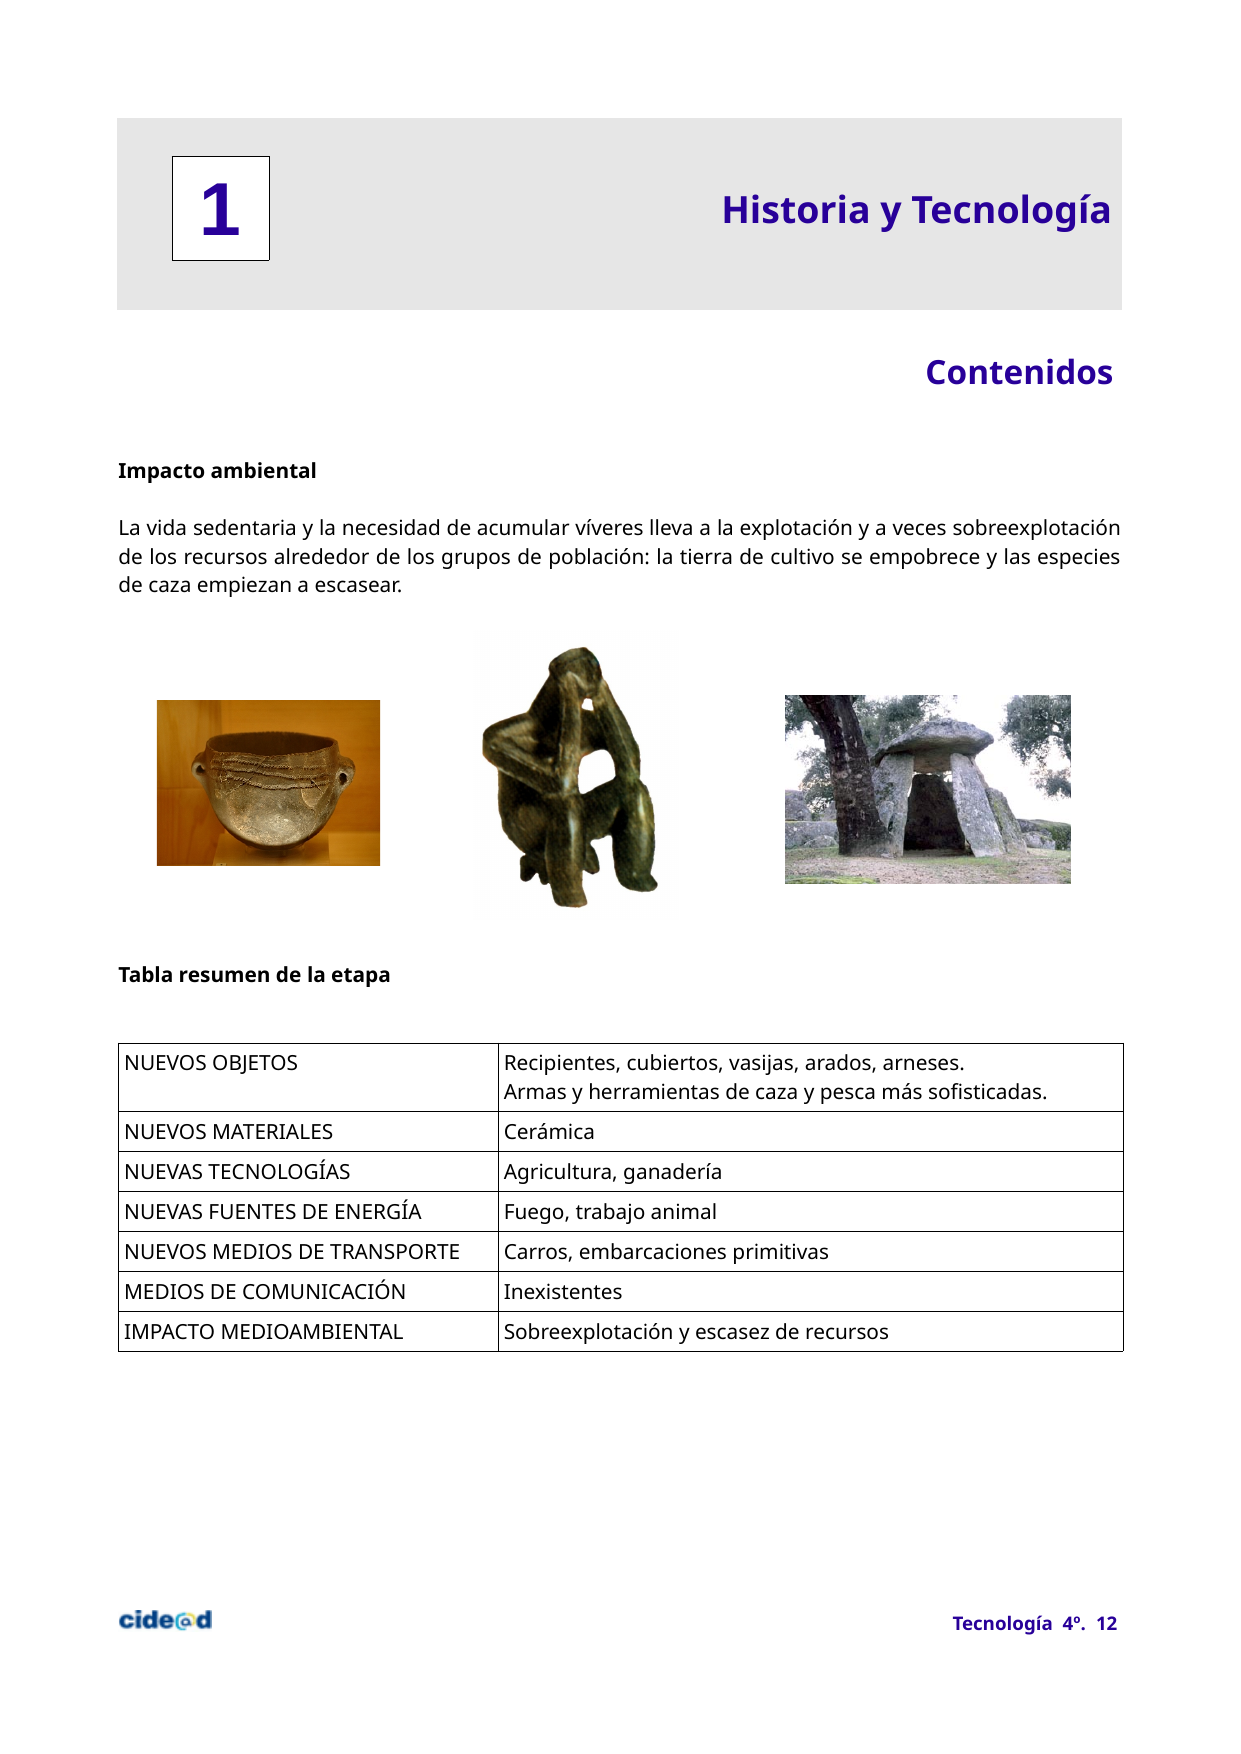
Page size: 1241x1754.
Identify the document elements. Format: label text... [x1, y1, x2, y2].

table_cell Cerámica [499, 1112, 1123, 1151]
picture [473, 630, 679, 920]
table_cell IMPACTO MEDIOAMBIENTAL [119, 1312, 498, 1351]
text Contenidos [118, 349, 1122, 394]
table_header NUEVOS OBJETOS [119, 1044, 498, 1111]
text Impacto ambiental [118, 457, 1122, 485]
table_cell Fuego, trabajo animal [499, 1192, 1123, 1231]
picture [785, 695, 1071, 884]
text La vida sedentaria y la necesidad de acumular víveres lleva a la explotación y a veces sobreexplotación de los recursos alrededor de los grupos de población: la tierra de cultivo se empobrece y las especies de caza empiezan a escasear. [118, 513, 1122, 599]
table_cell NUEVAS FUENTES DE ENERGÍA [119, 1192, 498, 1231]
text Tabla resumen de la etapa [118, 961, 1122, 989]
picture [156, 700, 381, 866]
table_cell Agricultura, ganadería [499, 1152, 1123, 1191]
table_header Historia y Tecnología [117, 118, 1122, 310]
table_cell NUEVOS MATERIALES [119, 1112, 498, 1151]
table_header Recipientes, cubiertos, vasijas, arados, arneses. Armas y herramientas de caza y pesca más sofisticadas. [499, 1044, 1123, 1111]
table_cell MEDIOS DE COMUNICACIÓN [119, 1272, 498, 1311]
table_cell NUEVAS TECNOLOGÍAS [119, 1152, 498, 1191]
table_cell Sobreexplotación y escasez de recursos [499, 1312, 1123, 1351]
table_cell Carros, embarcaciones primitivas [499, 1232, 1123, 1271]
table_cell Inexistentes [499, 1272, 1123, 1311]
table_cell NUEVOS MEDIOS DE TRANSPORTE [119, 1232, 498, 1271]
picture [118, 1610, 212, 1632]
